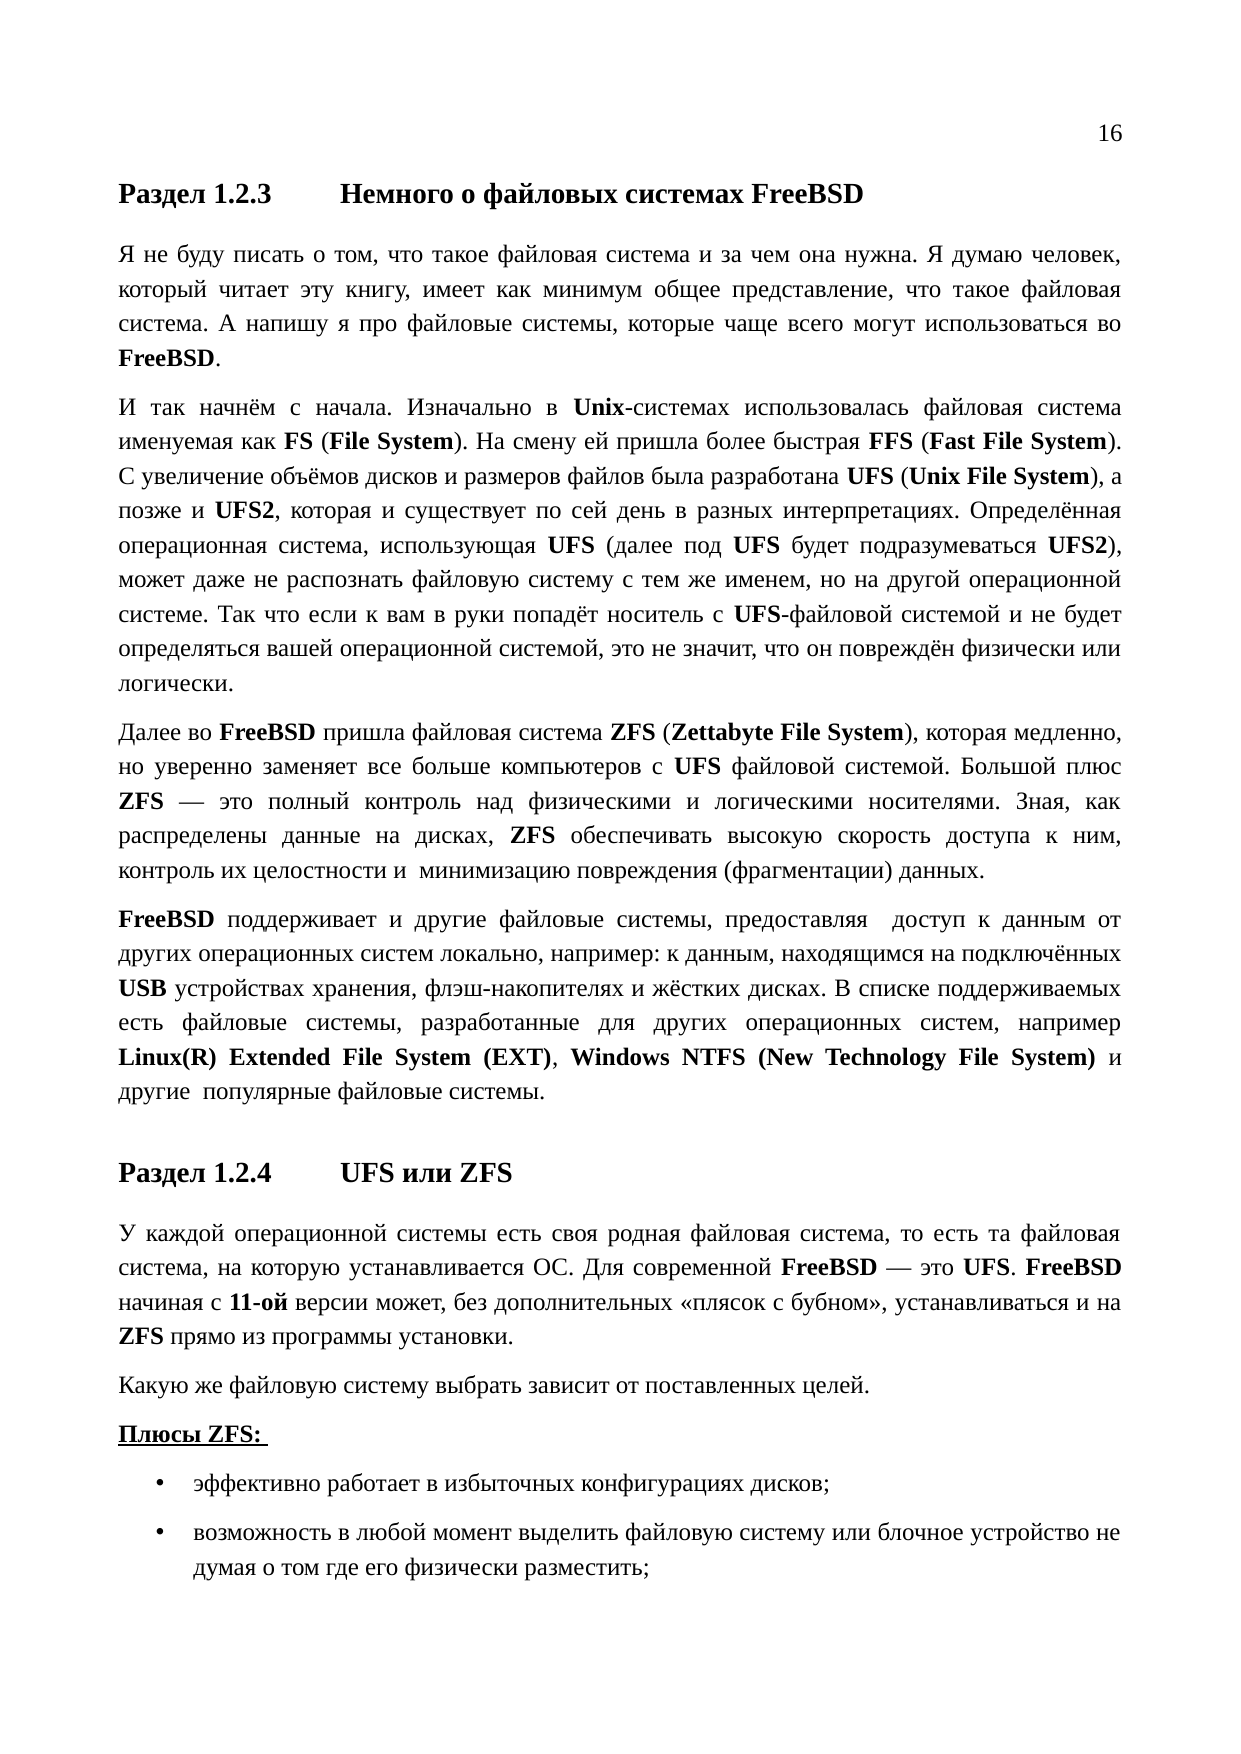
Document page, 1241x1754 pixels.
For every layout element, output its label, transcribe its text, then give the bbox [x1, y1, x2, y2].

text У каждой операционной системы есть своя родная файловая система, то есть та файловая система, на которую устанавливается ОС. Для современной FreeBSD — это UFS. FreeBSD начиная с 11-ой версии может, без дополнительных «плясок с бубном», устанавливаться и на ZFS прямо из программы установки. [118, 1218, 1122, 1350]
text Плюсы ZFS: [118, 1419, 1122, 1448]
text И так начнём с начала. Изначально в Unix-системах использовалась файловая система именуемая как FS (File System). На смену ей пришла более быстрая FFS (Fast File System). С увеличение объёмов дисков и размеров файлов была разработана UFS (Unix File System), а позже и UFS2, которая и существует по сей день в разных интерпретациях. Определённая операционная система, использующая UFS (далее под UFS будет подразумеваться UFS2), может даже не распознать файловую систему с тем же именем, но на другой операционной системе. Так что если к вам в руки попадёт носитель с UFS-файловой системой и не будет определяться вашей операционной системой, это не значит, что он повреждён физически или логически. [118, 392, 1122, 696]
subtitle Немного о файловых системах FreeBSD [118, 176, 1122, 210]
text Какую же файловую систему выбрать зависит от поставленных целей. [118, 1370, 1122, 1399]
text Далее во FreeBSD пришла файловая система ZFS (Zettabyte File System), которая медленно, но уверенно заменяет все больше компьютеров с UFS файловой системой. Большой плюс ZFS — это полный контроль над физическими и логическими носителями. Зная, как распределены данные на дисках, ZFS обеспечивать высокую скорость доступа к ним, контроль их целостности и минимизацию повреждения (фрагментации) данных. [118, 717, 1122, 883]
text Я не буду писать о том, что такое файловая система и за чем она нужна. Я думаю человек, который читает эту книгу, имеет как минимум общее представление, что такое файловая система. А напишу я про файловые системы, которые чаще всего могут использоваться во FreeBSD. [118, 239, 1122, 372]
text FreeBSD поддерживает и другие файловые системы, предоставляя доступ к данным от других операционных систем локально, например: к данным, находящимся на подключённых USB устройствах хранения, флэш-накопителях и жёстких дисках. В списке поддерживаемых есть файловые системы, разработанные для других операционных систем, например Linux(R) Extended File System (EXT), Windows NTFS (New Technology File System) и другие популярные файловые системы. [118, 904, 1122, 1105]
subtitle UFS или ZFS [118, 1155, 1122, 1188]
list возможность в любой момент выделить файловую систему или блочное устройство не думая о том где его физически разместить; [156, 1517, 1122, 1581]
list эффективно работает в избыточных конфигурациях дисков; [156, 1468, 1122, 1497]
